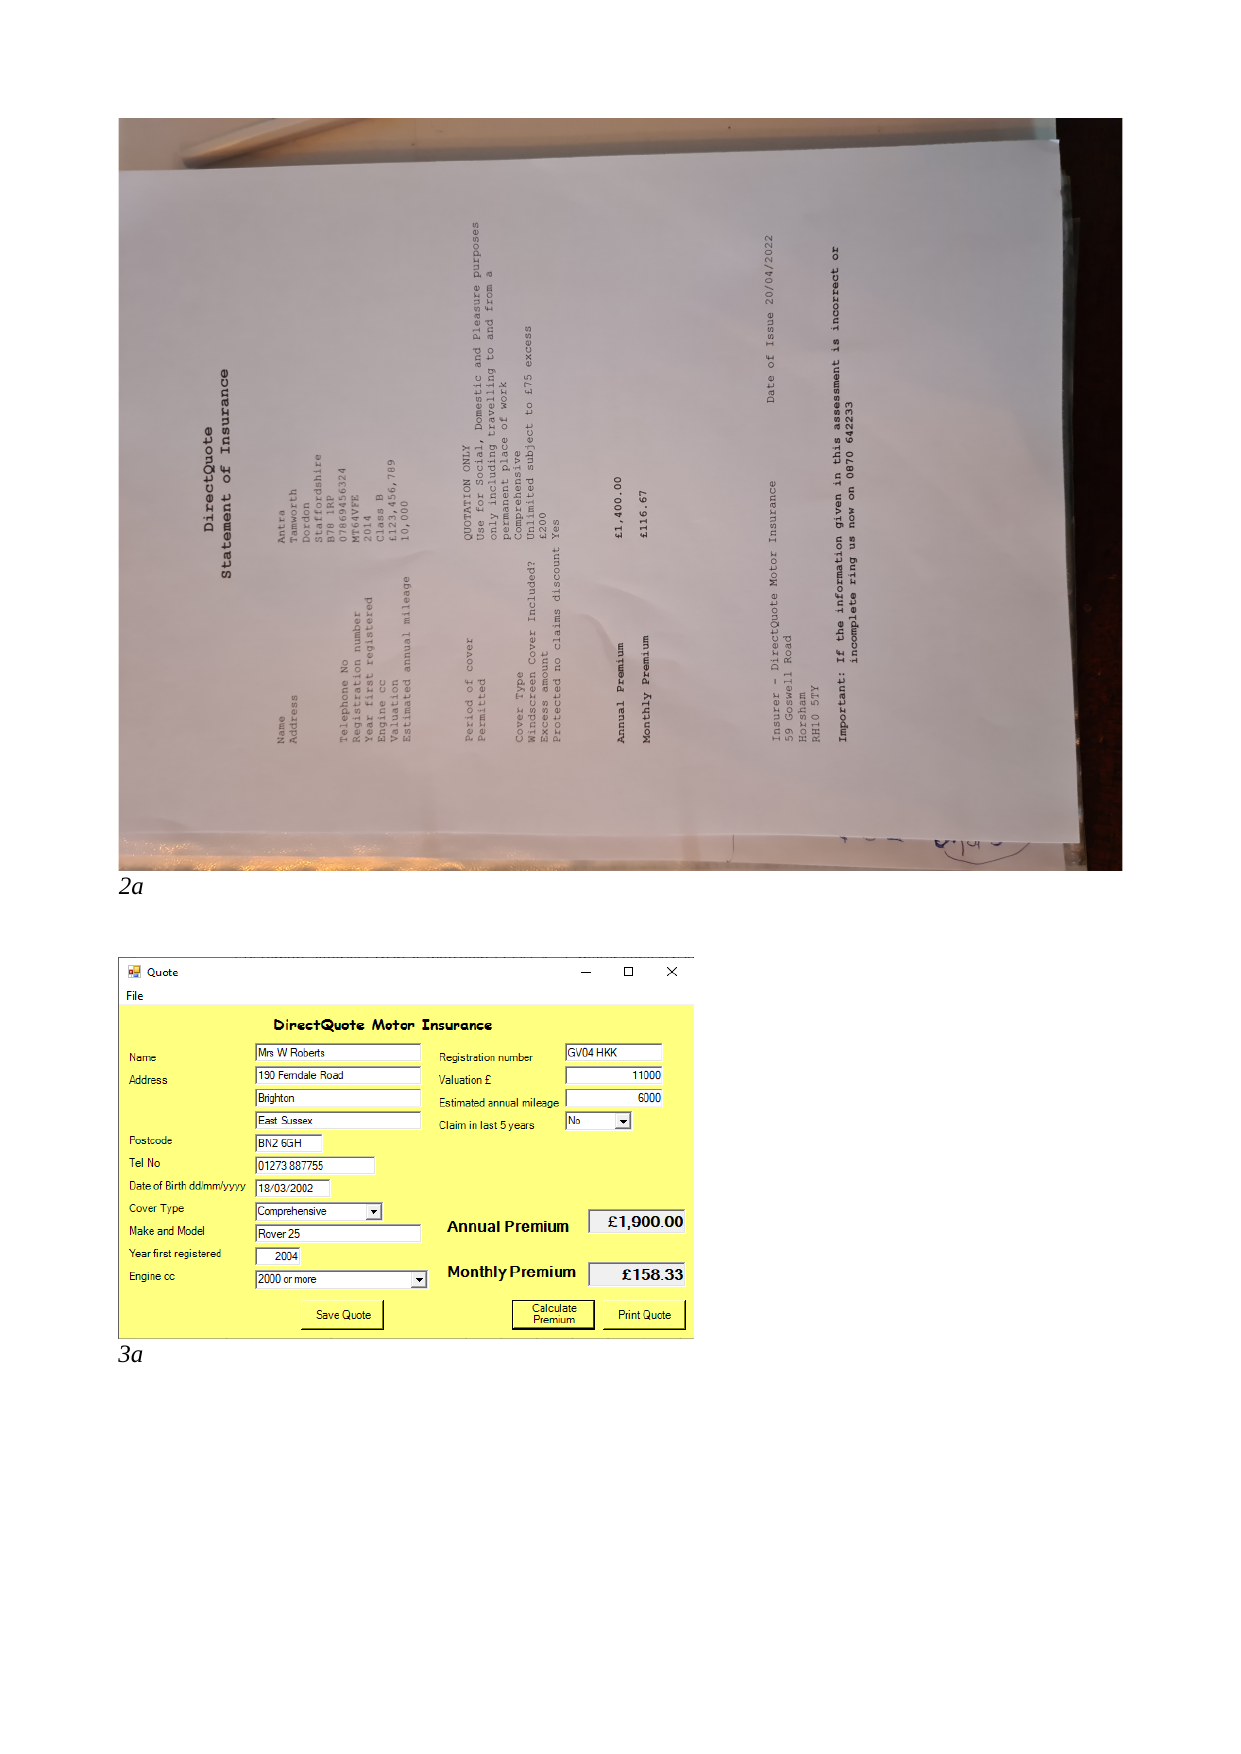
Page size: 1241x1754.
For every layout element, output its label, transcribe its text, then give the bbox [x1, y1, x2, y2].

text 2a [118, 871, 1122, 900]
picture [118, 118, 1123, 871]
text 3a [118, 1339, 694, 1367]
picture [118, 957, 694, 1339]
